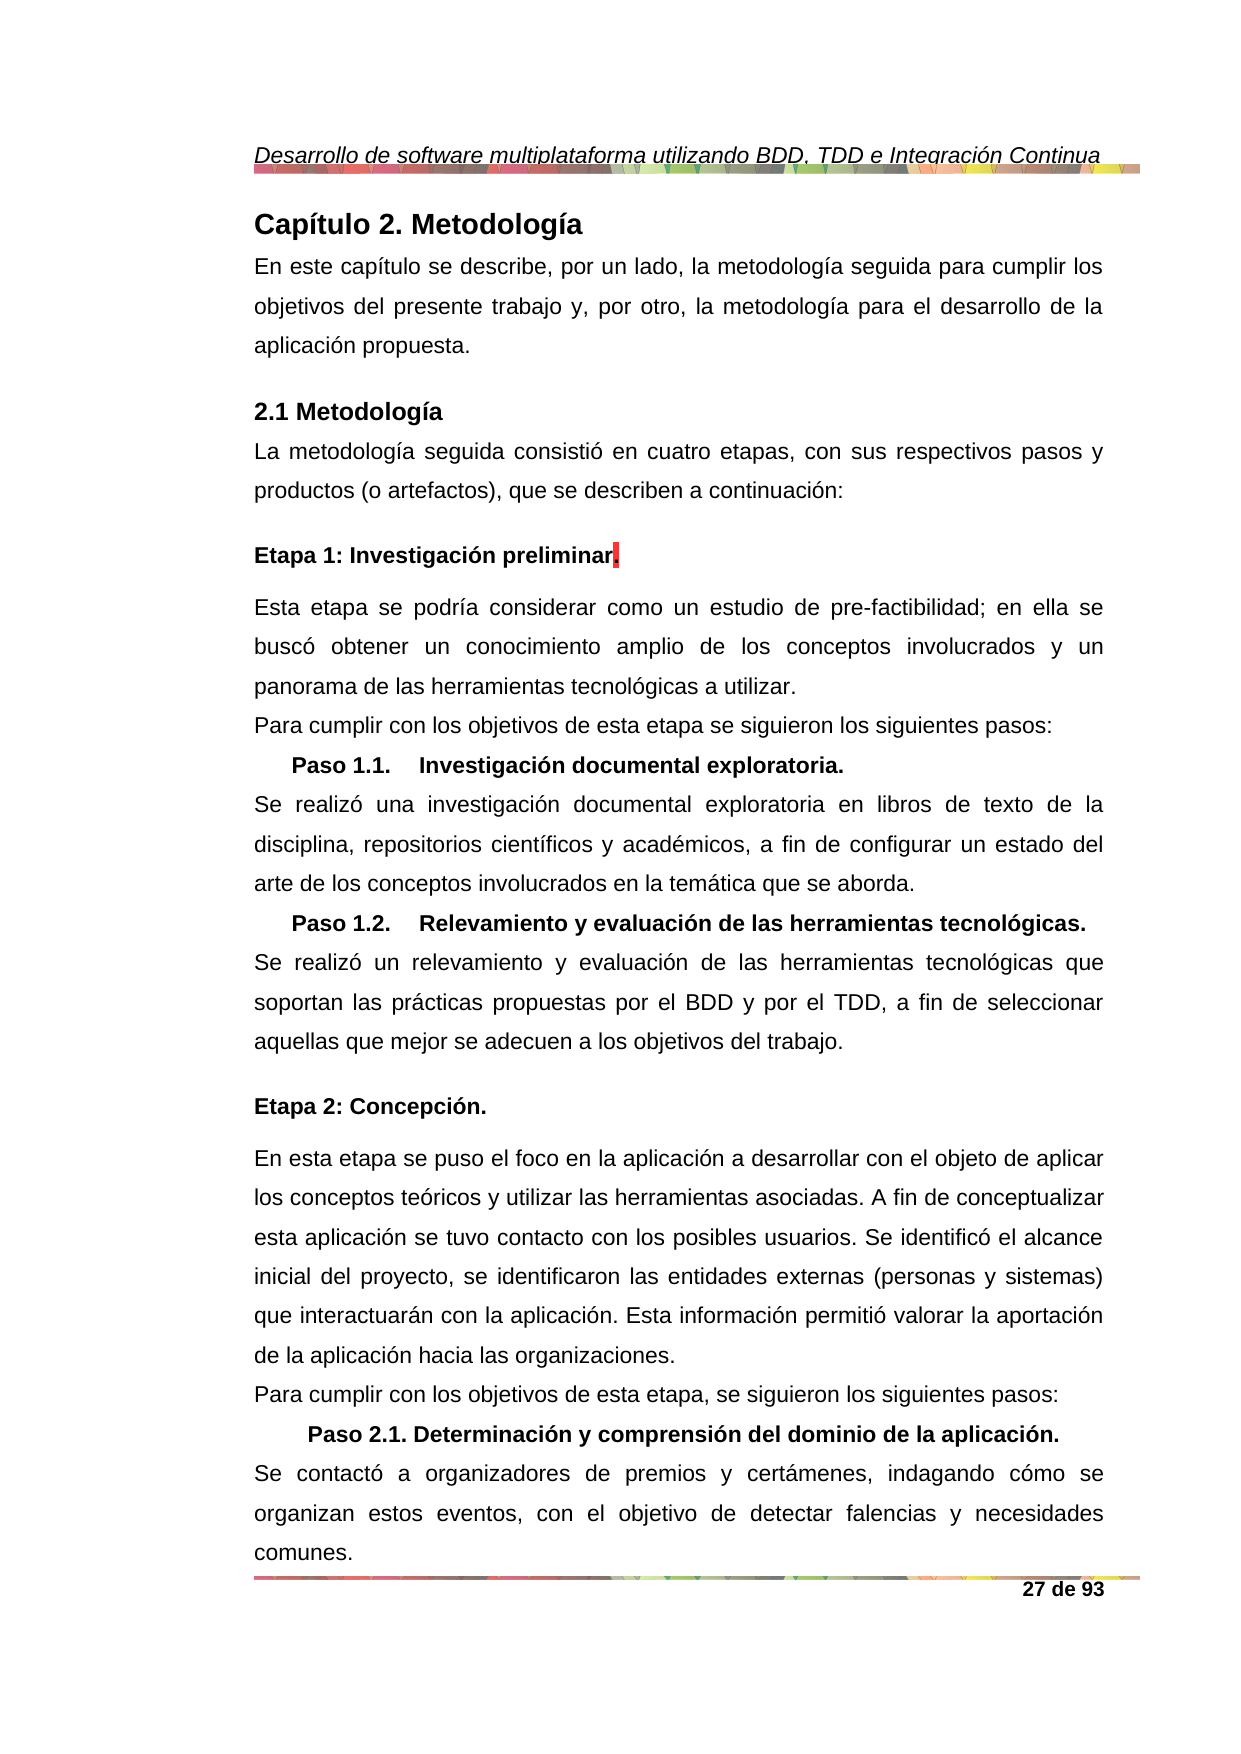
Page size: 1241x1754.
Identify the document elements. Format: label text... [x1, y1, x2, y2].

text Se realizó una investigación documental exploratoria en libros de texto de la disciplina, repositorios científicos y académicos, a fin de configurar un estado del arte de los conceptos involucrados en la temática que se aborda. [254, 791, 1104, 897]
subtitle Capítulo 2. Metodología [254, 207, 1104, 241]
text Para cumplir con los objetivos de esta etapa, se siguieron los siguientes pasos: [254, 1381, 1104, 1408]
subtitle Etapa 2: Concepción. [254, 1093, 1104, 1119]
text La metodología seguida consistió en cuatro etapas, con sus respectivos pasos y productos (o artefactos), que se describen a continuación: [254, 438, 1104, 504]
text Se contactó a organizadores de premios y certámenes, indagando cómo se organizan estos eventos, con el objetivo de detectar falencias y necesidades comunes. [254, 1460, 1104, 1566]
text Esta etapa se podría considerar como un estudio de pre-factibilidad; en ella se buscó obtener un conocimiento amplio de los conceptos involucrados y un panorama de las herramientas tecnológicas a utilizar. [254, 594, 1104, 699]
list Investigación documental exploratoria. [291, 752, 1104, 778]
text Se realizó un relevamiento y evaluación de las herramientas tecnológicas que soportan las prácticas propuestas por el BDD y por el TDD, a fin de seleccionar aquellas que mejor se adecuen a los objetivos del trabajo. [254, 949, 1104, 1054]
subtitle 2.1 Metodología [254, 397, 1104, 425]
text En este capítulo se describe, por un lado, la metodología seguida para cumplir los objetivos del presente trabajo y, por otro, la metodología para el desarrollo de la aplicación propuesta. [254, 253, 1104, 358]
subtitle Etapa 1: Investigación preliminar. [254, 542, 1104, 568]
list Determinación y comprensión del dominio de la aplicación. [301, 1421, 1104, 1447]
text Para cumplir con los objetivos de esta etapa se siguieron los siguientes pasos: [254, 712, 1104, 739]
text En esta etapa se puso el foco en la aplicación a desarrollar con el objeto de aplicar los conceptos teóricos y utilizar las herramientas asociadas. A fin de conceptualizar esta aplicación se tuvo contacto con los posibles usuarios. Se identificó el alcance inicial del proyecto, se identificaron las entidades externas (personas y sistemas) que interactuarán con la aplicación. Esta información permitió valorar la aportación de la aplicación hacia las organizaciones. [254, 1144, 1104, 1368]
list Relevamiento y evaluación de las herramientas tecnológicas. [291, 910, 1104, 936]
